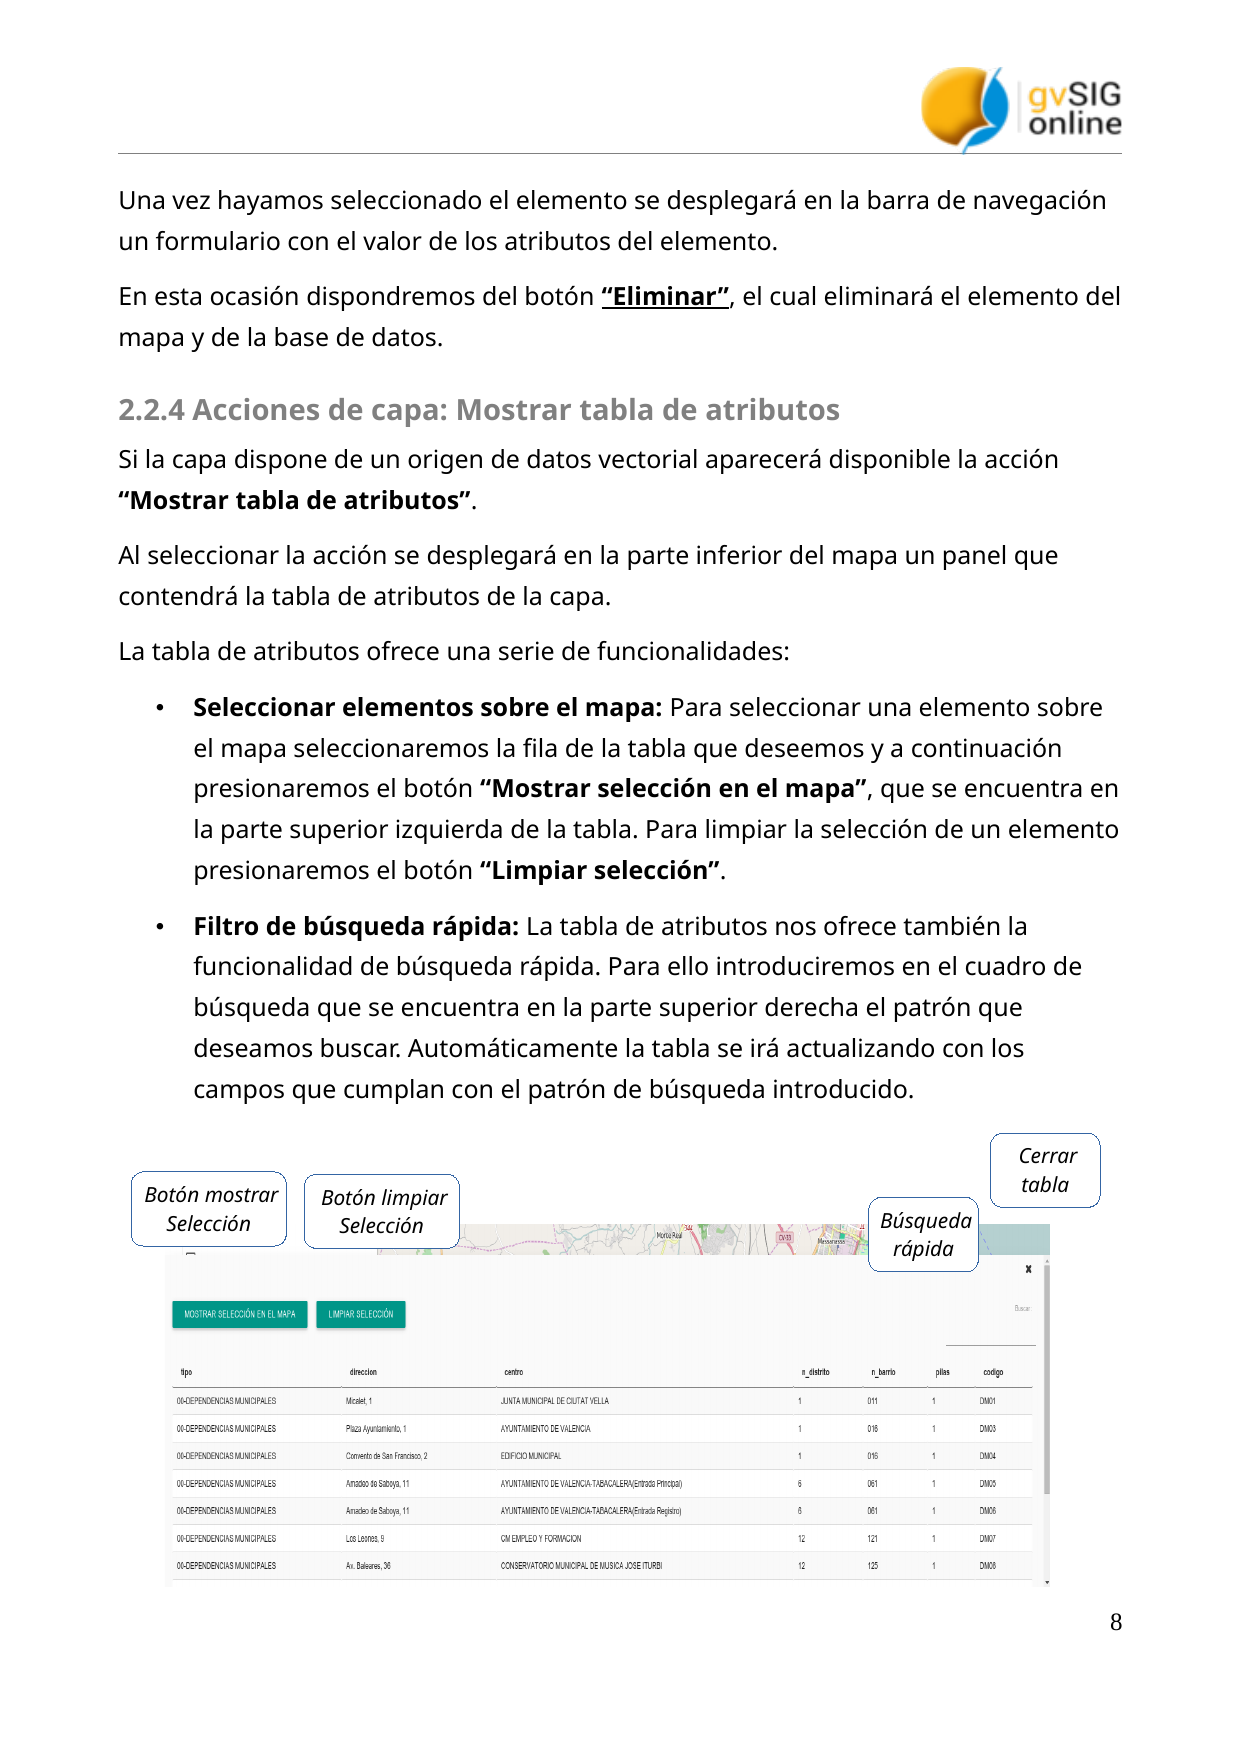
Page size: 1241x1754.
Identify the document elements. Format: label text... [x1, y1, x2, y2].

picture [921, 67, 1122, 155]
list Filtro de búsqueda rápida: La tabla de atributos nos ofrece también la funcionalidad de búsqueda rápida. Para ello introduciremos en el cuadro de búsqueda que se encuentra en la parte superior derecha el patrón que deseamos buscar. Automáticamente la tabla se irá actualizando con los campos que cumplan con el patrón de búsqueda introducido. [156, 908, 1122, 1106]
text En esta ocasión dispondremos del botón “Eliminar”, el cual eliminará el elemento del mapa y de la base de datos. [118, 278, 1122, 353]
text Una vez hayamos seleccionado el elemento se desplegará en la barra de navegación un formulario con el valor de los atributos del elemento. [118, 182, 1122, 257]
picture [164, 1224, 1050, 1587]
text La tabla de atributos ofrece una serie de funcionalidades: [118, 634, 1122, 668]
list Seleccionar elementos sobre el mapa: Para seleccionar una elemento sobre el mapa seleccionaremos la fila de la tabla que deseemos y a continuación presionaremos el botón “Mostrar selección en el mapa”, que se encuentra en la parte superior izquierda de la tabla. Para limpiar la selección de un elemento presionaremos el botón “Limpiar selección”. [156, 689, 1122, 887]
subtitle 2.2.4 Acciones de capa: Mostrar tabla de atributos [118, 389, 1122, 429]
text Al seleccionar la acción se desplegará en la parte inferior del mapa un panel que contendrá la tabla de atributos de la capa. [118, 538, 1122, 613]
text Si la capa dispone de un origen de datos vectorial aparecerá disponible la acción “Mostrar tabla de atributos”. [118, 442, 1122, 516]
